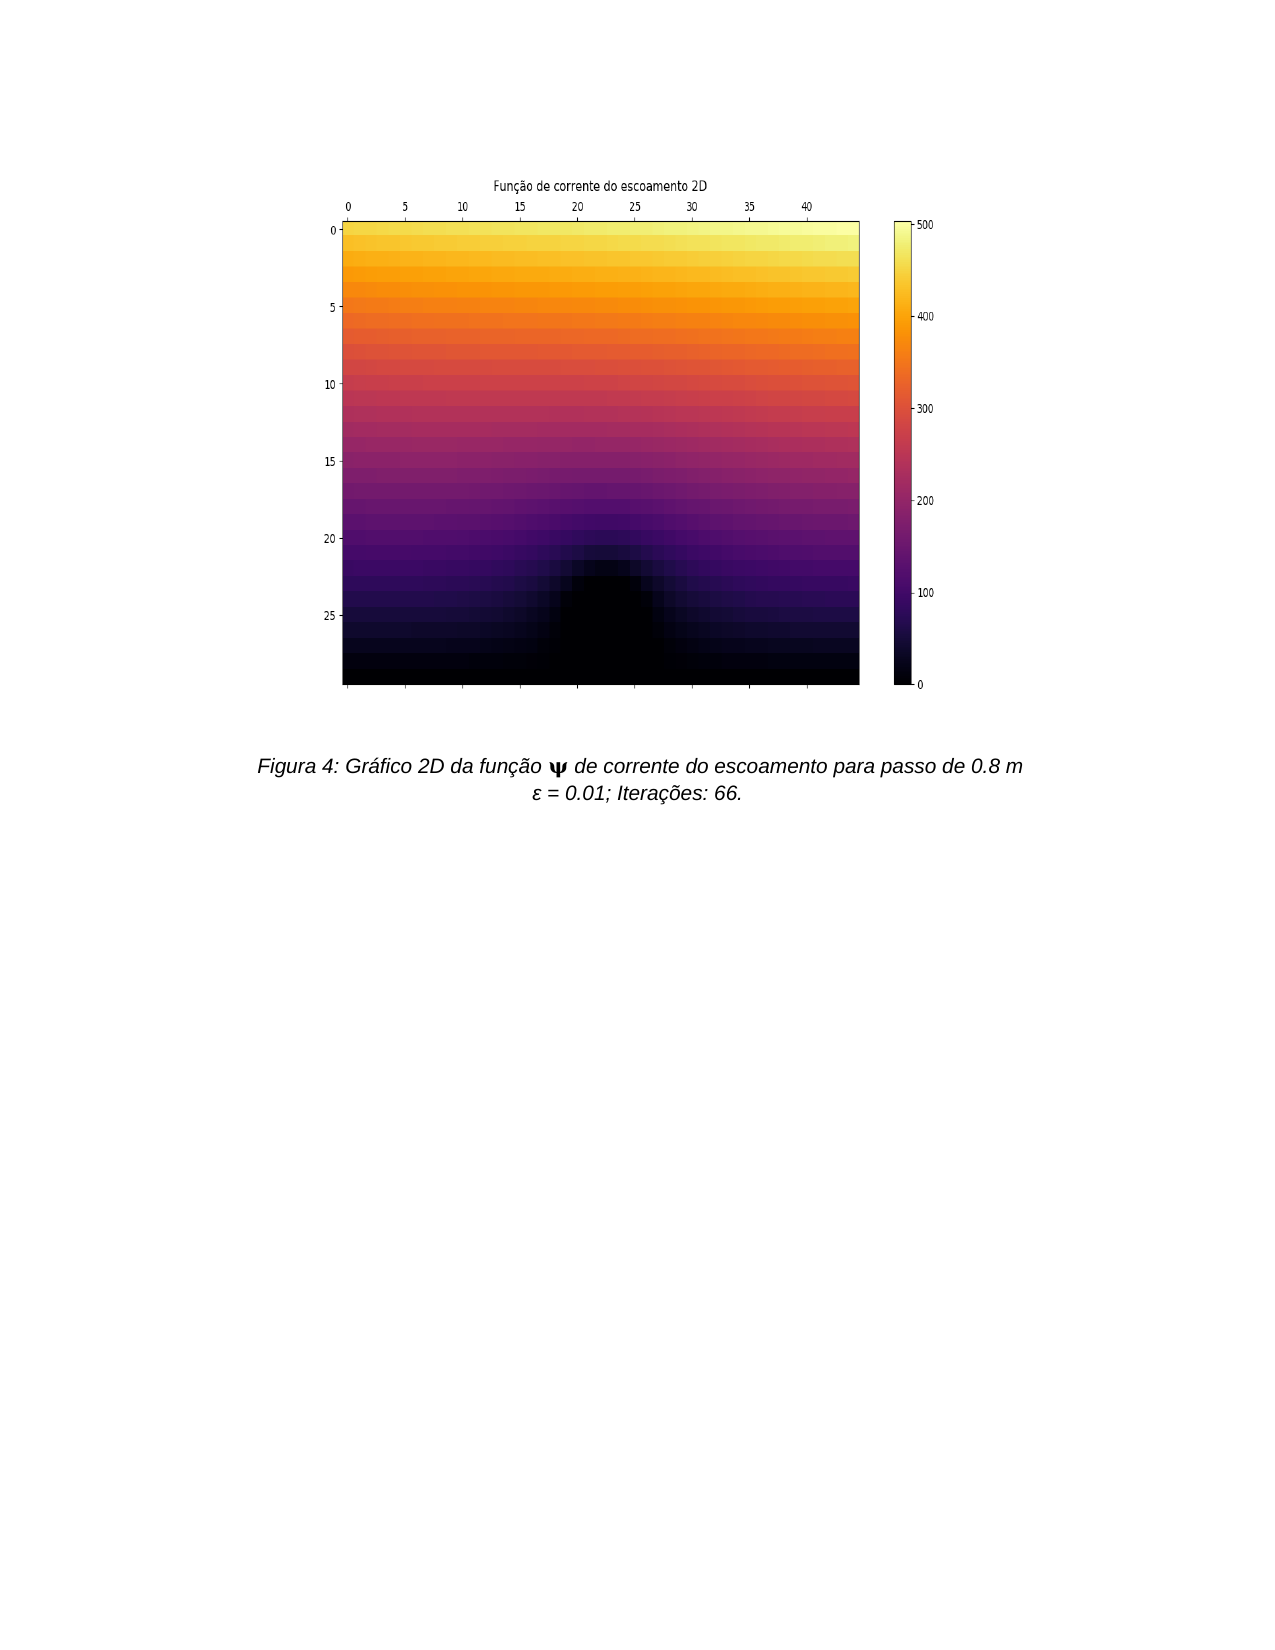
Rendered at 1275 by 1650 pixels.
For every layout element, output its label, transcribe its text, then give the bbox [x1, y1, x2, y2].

text ε = 0.01; Iterações: 66. [150, 781, 1125, 805]
text Figura 4: Gráfico 2D da função 𝛙 de corrente do escoamento para passo de 0.8 m [150, 753, 1125, 777]
picture [187, 150, 1088, 750]
